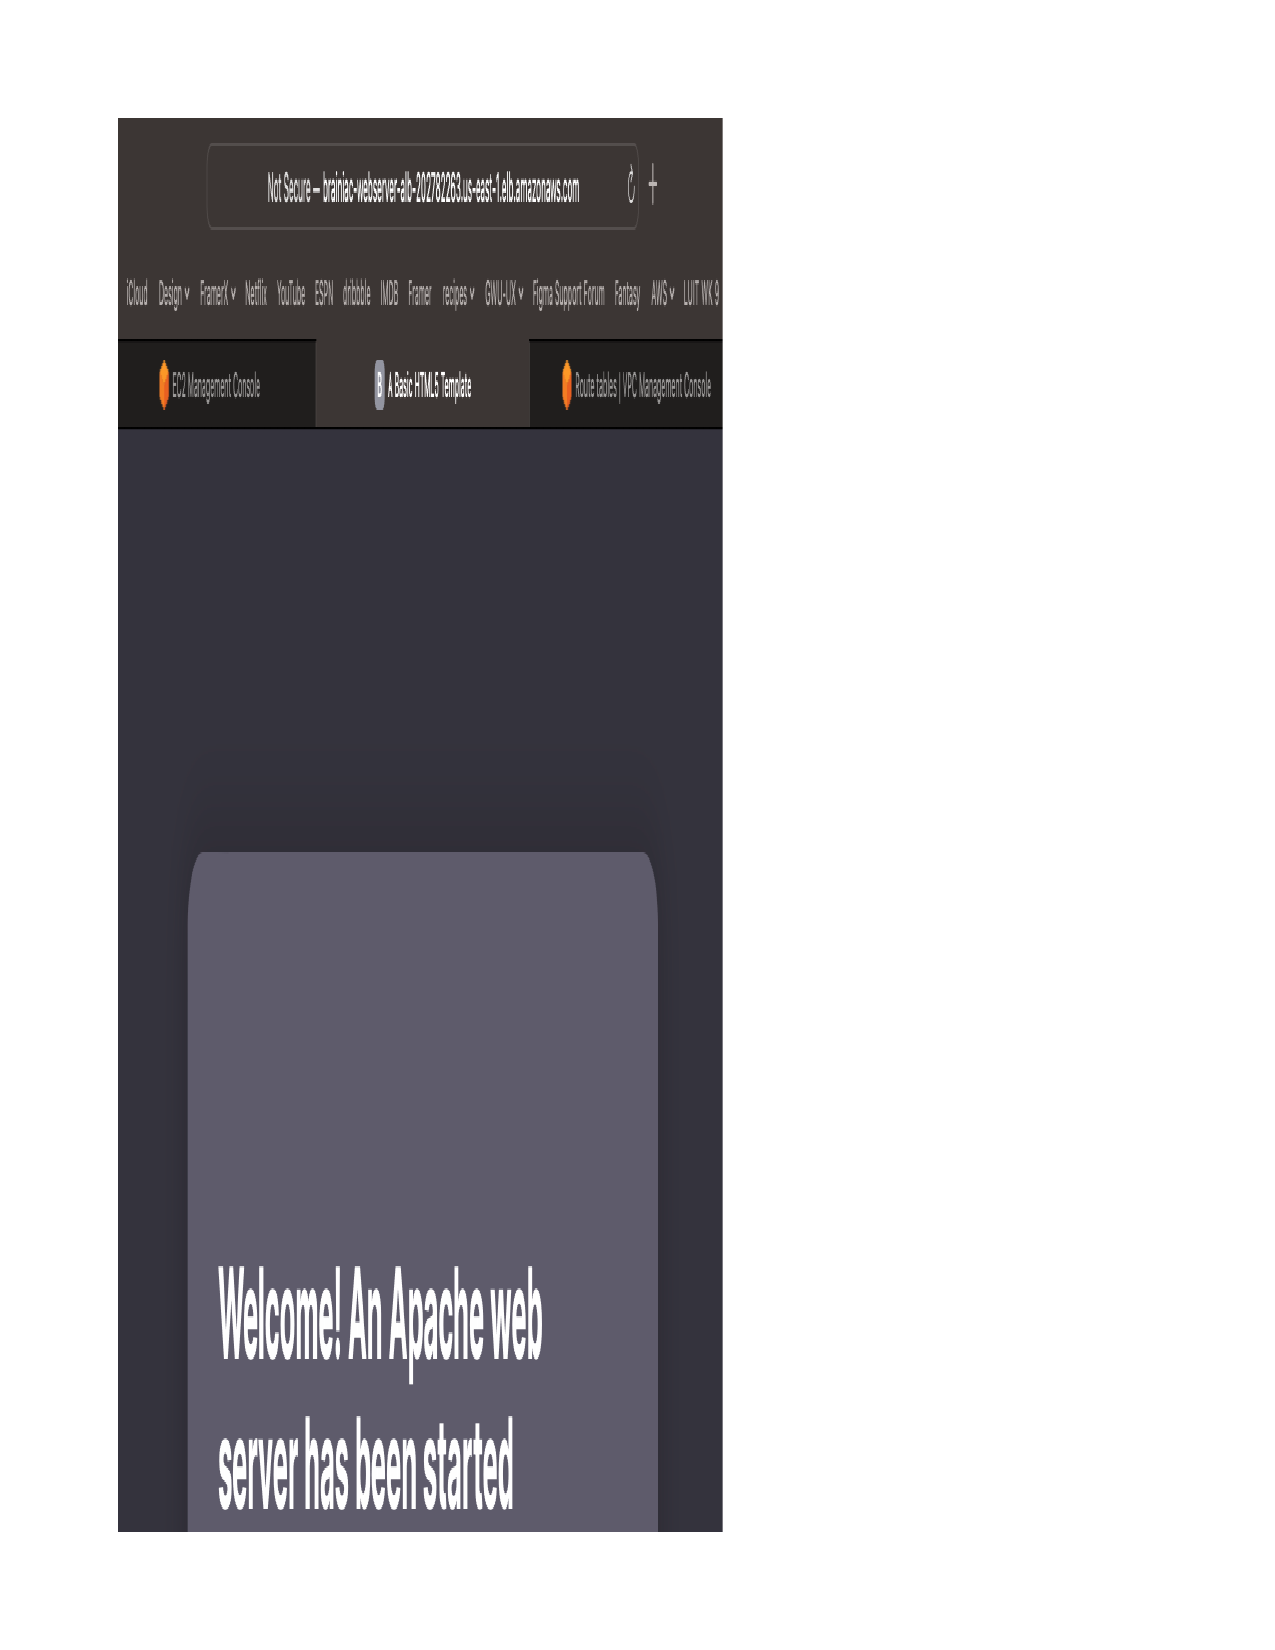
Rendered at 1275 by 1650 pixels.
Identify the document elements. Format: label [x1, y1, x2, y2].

picture [118, 118, 723, 1532]
